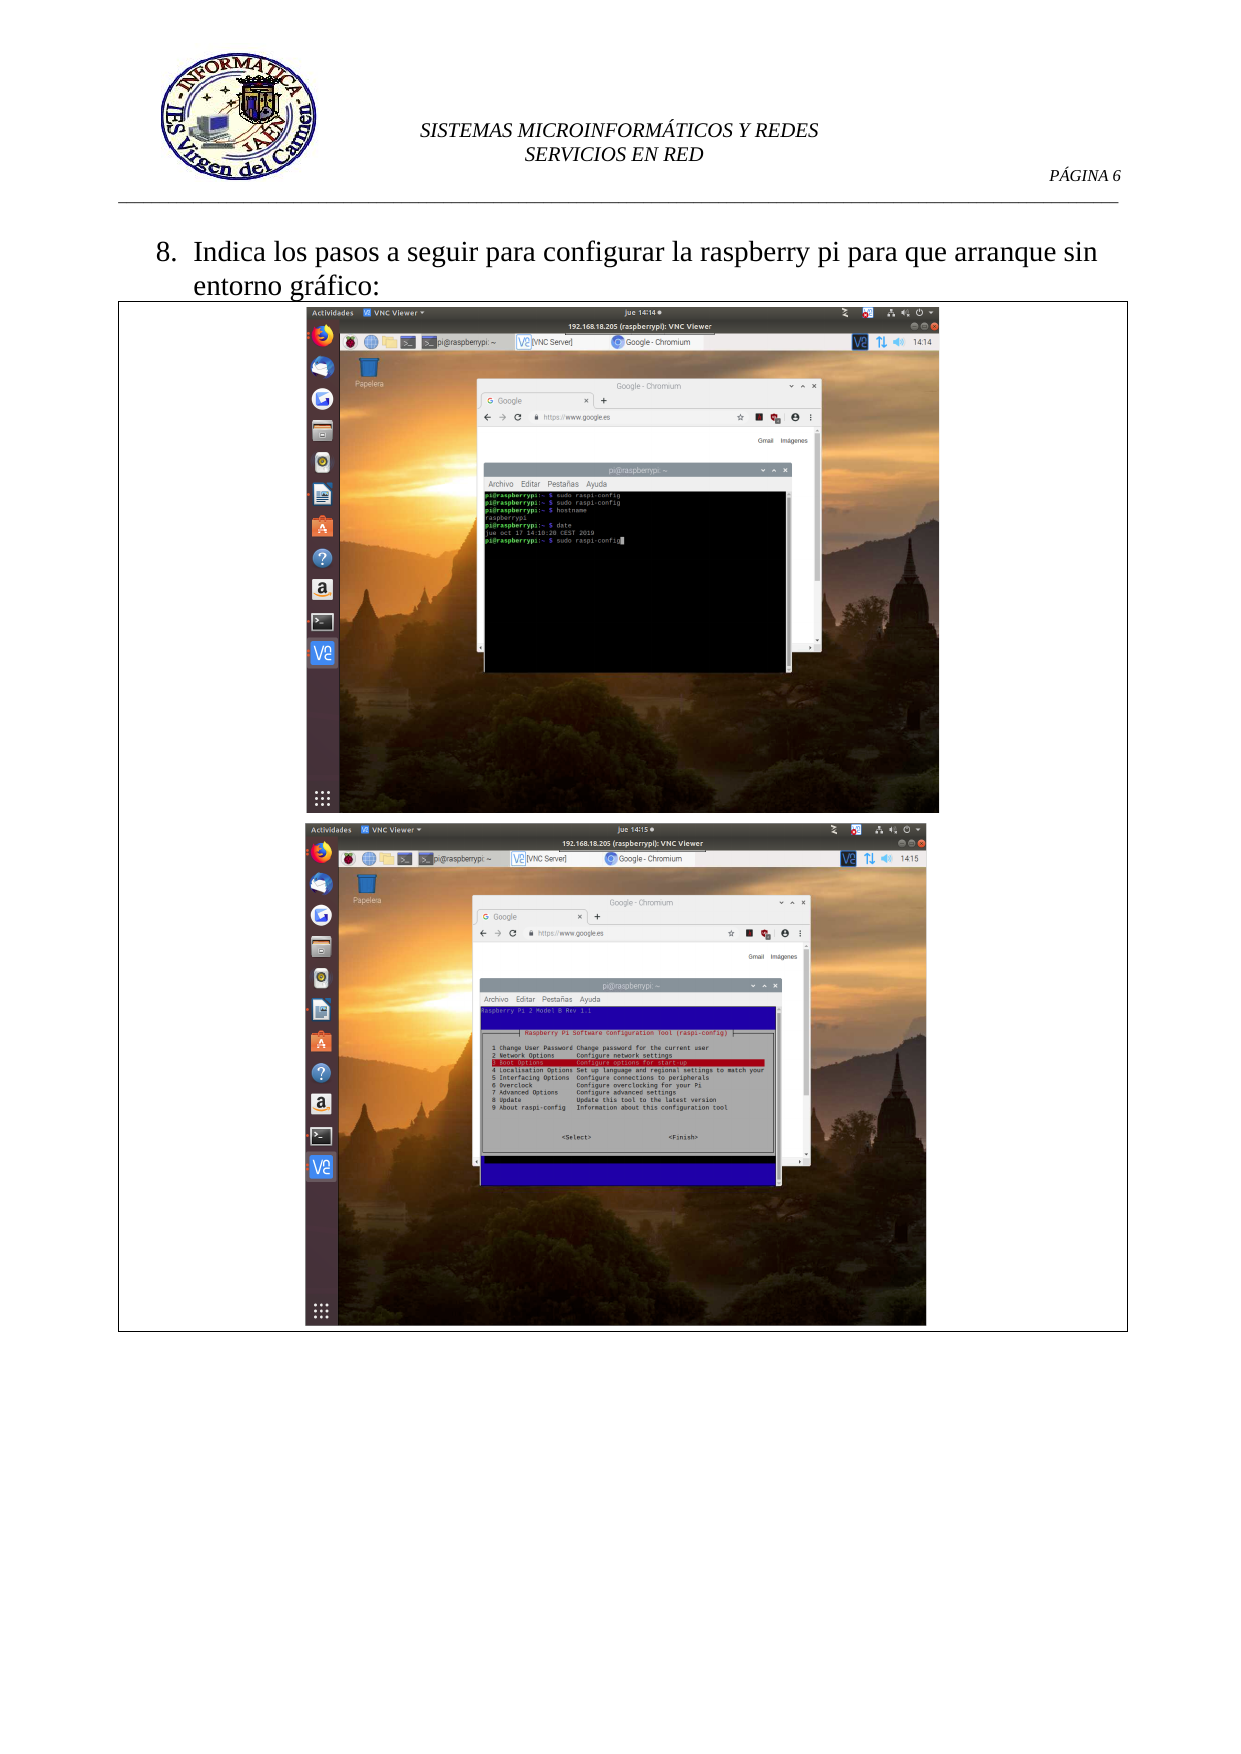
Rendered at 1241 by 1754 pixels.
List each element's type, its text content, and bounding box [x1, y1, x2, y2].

list Indica los pasos a seguir para configurar la raspberry pi para que arranque sin entorno gráfico: [156, 234, 1122, 301]
picture [306, 307, 940, 813]
picture [161, 43, 319, 182]
table_header [119, 302, 1127, 812]
table_header [119, 813, 1127, 1331]
picture [305, 823, 927, 1326]
